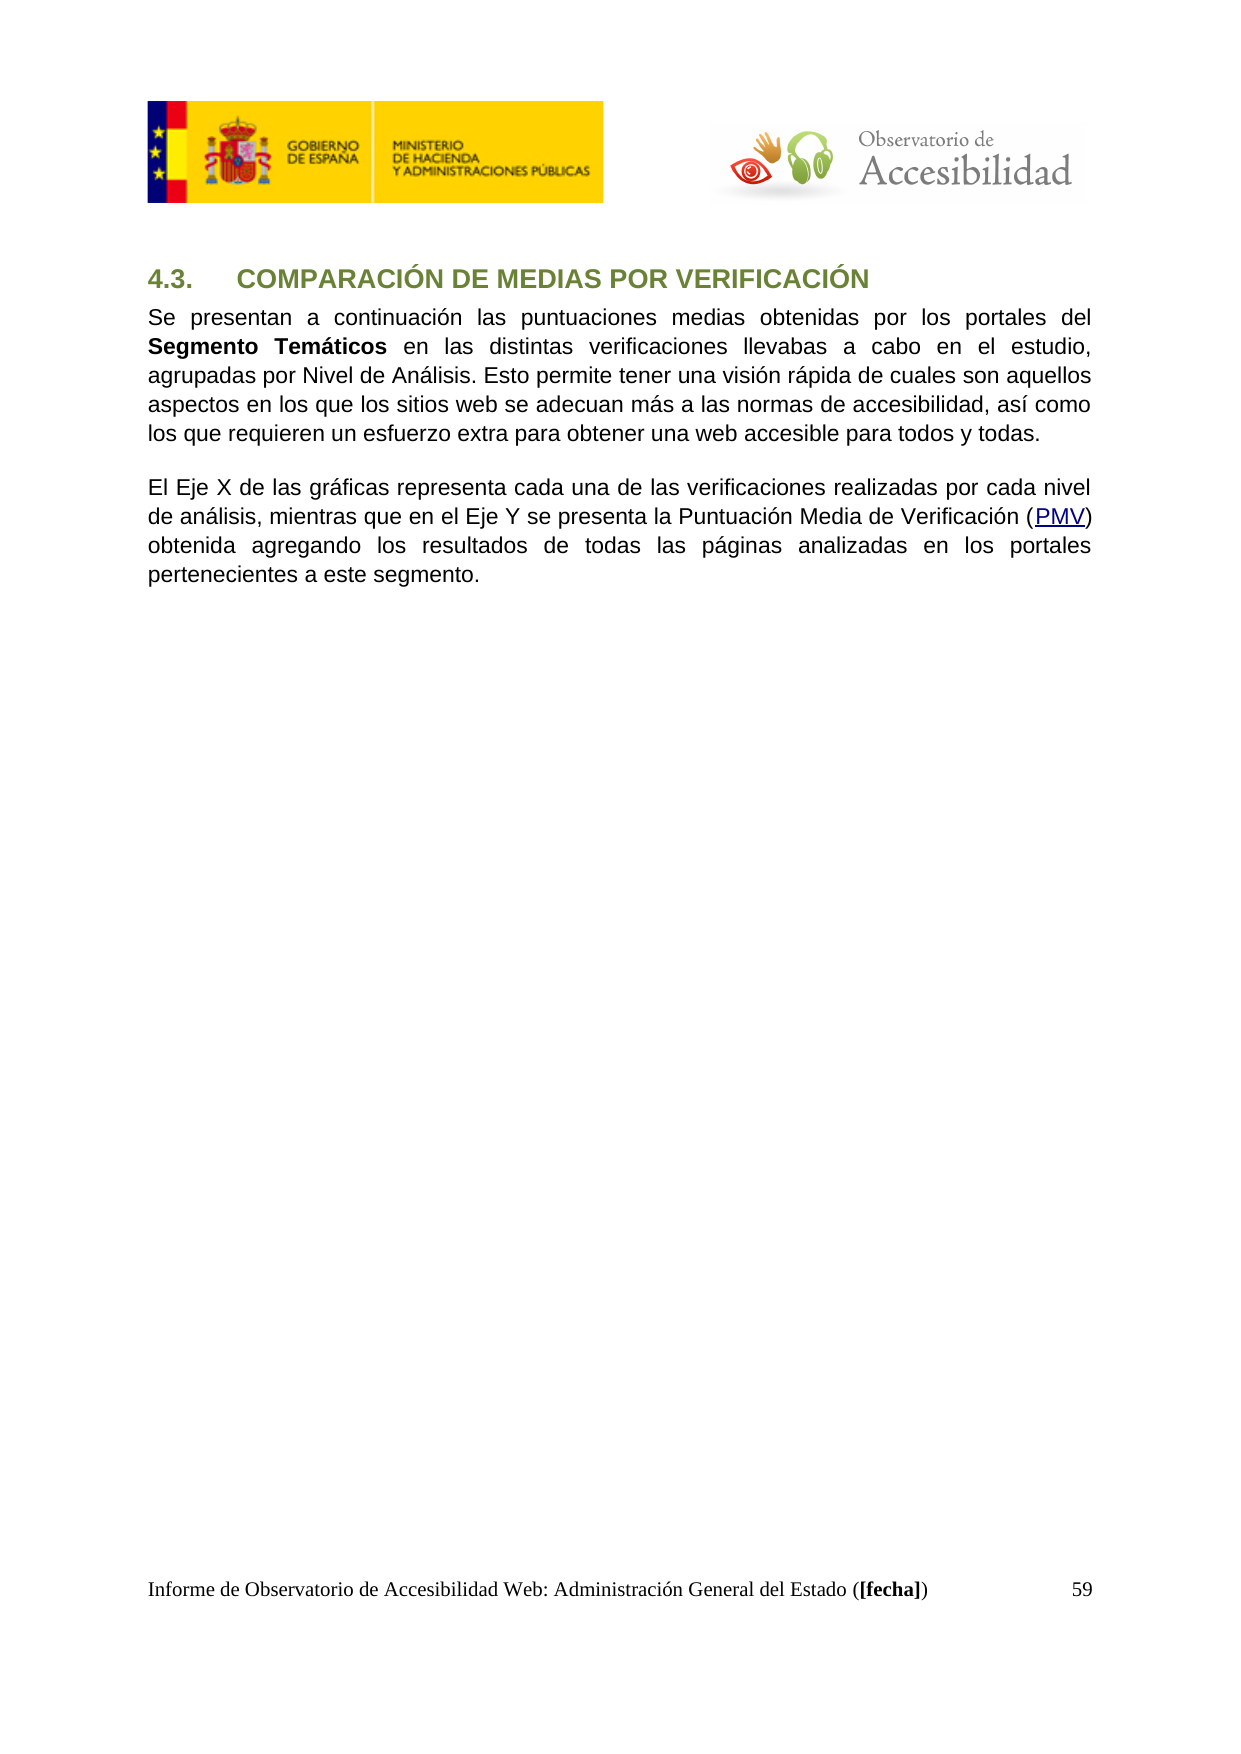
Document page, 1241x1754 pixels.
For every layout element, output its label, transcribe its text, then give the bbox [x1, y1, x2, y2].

text El Eje X de las gráficas representa cada una de las verificaciones realizadas por cada nivel de análisis, mientras que en el Eje Y se presenta la Puntuación Media de Verificación (PMV) obtenida agregando los resultados de todas las páginas analizadas en los portales pertenecientes a este segmento. [148, 474, 1092, 587]
picture [710, 122, 1086, 205]
list Comparación de medias por verificación [148, 263, 1092, 294]
picture [147, 101, 604, 203]
text Se presentan a continuación las puntuaciones medias obtenidas por los portales del Segmento Temáticos en las distintas verificaciones llevabas a cabo en el estudio, agrupadas por Nivel de Análisis. Esto permite tener una visión rápida de cuales son aquellos aspectos en los que los sitios web se adecuan más a las normas de accesibilidad, así como los que requieren un esfuerzo extra para obtener una web accesible para todos y todas. [148, 304, 1092, 446]
